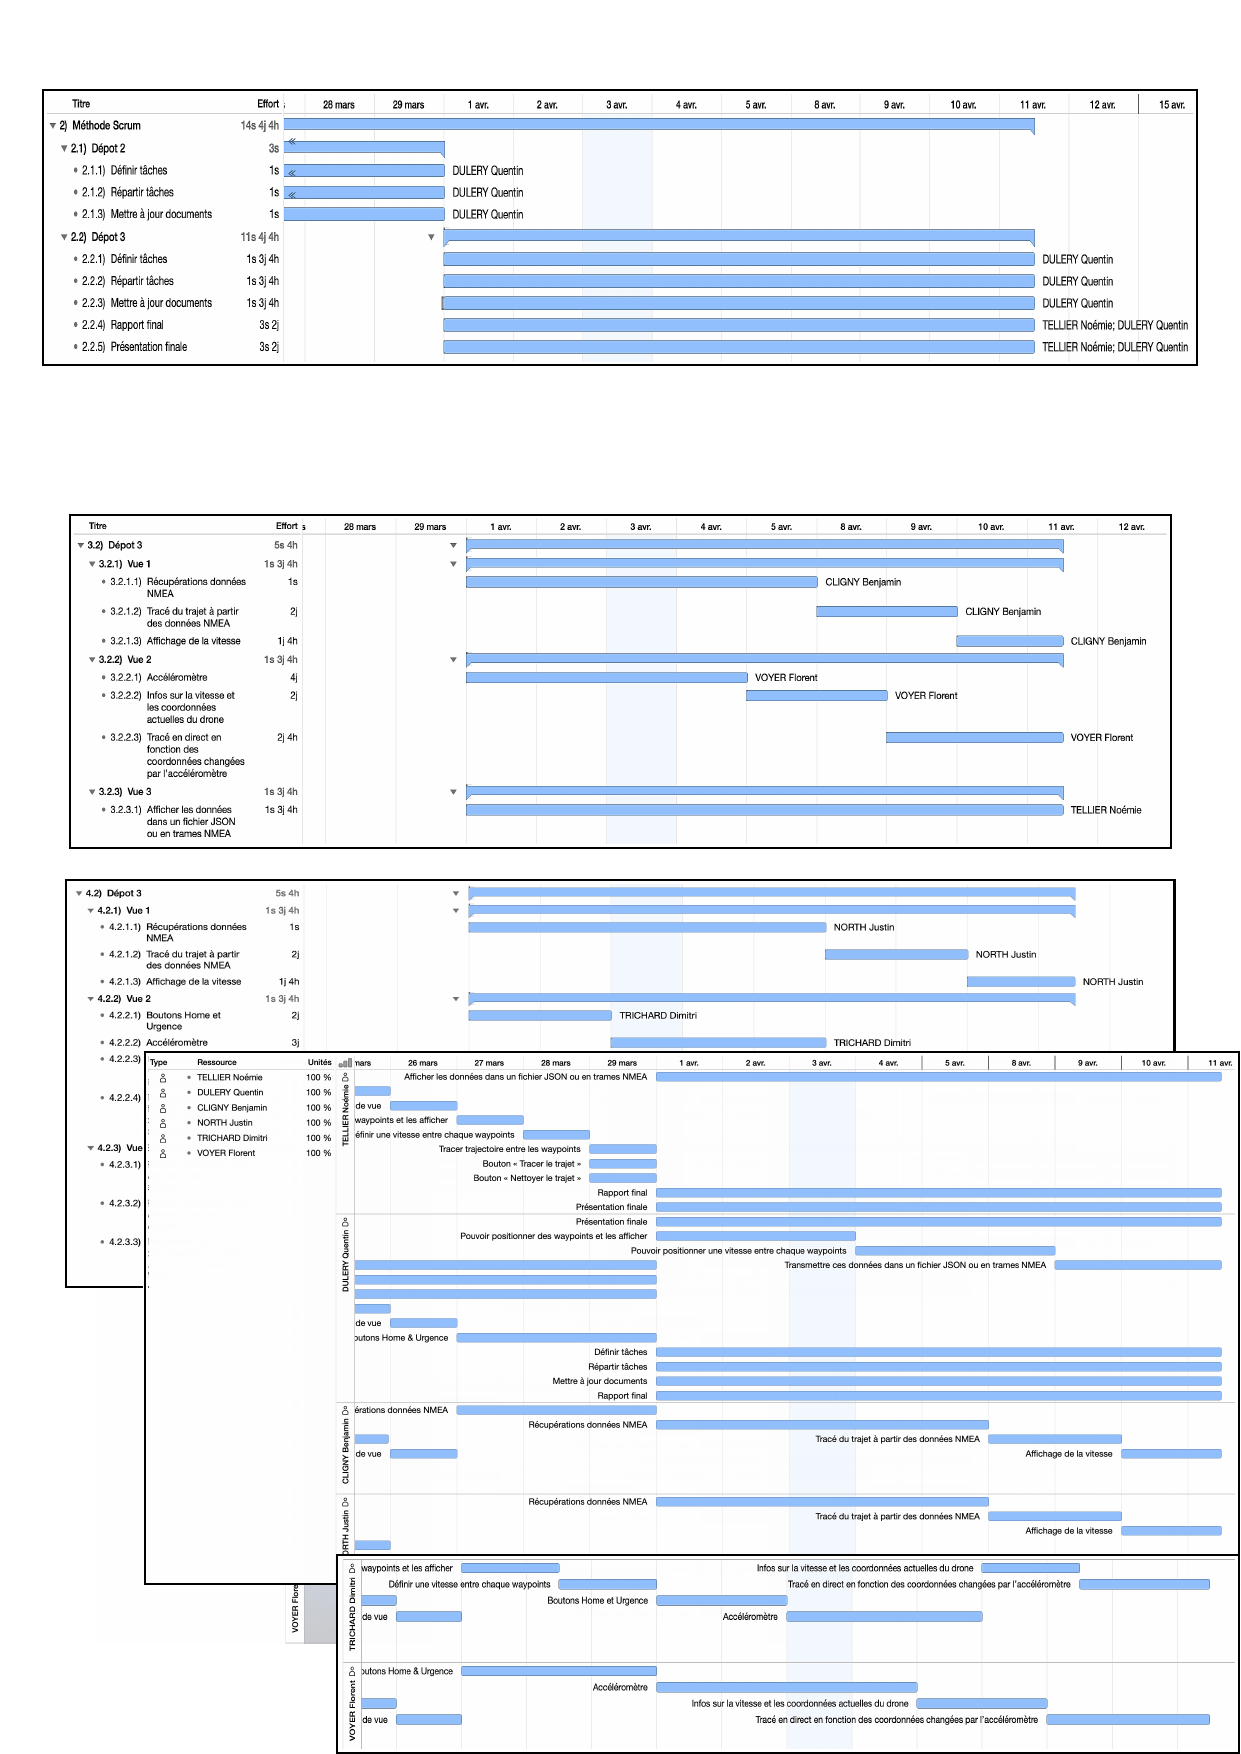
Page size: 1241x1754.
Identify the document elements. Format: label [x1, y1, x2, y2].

picture [69, 884, 1171, 1283]
picture [46, 93, 1194, 362]
picture [73, 518, 1167, 844]
picture [340, 1559, 1235, 1749]
picture [94, 1288, 336, 1644]
picture [148, 1055, 1235, 1581]
